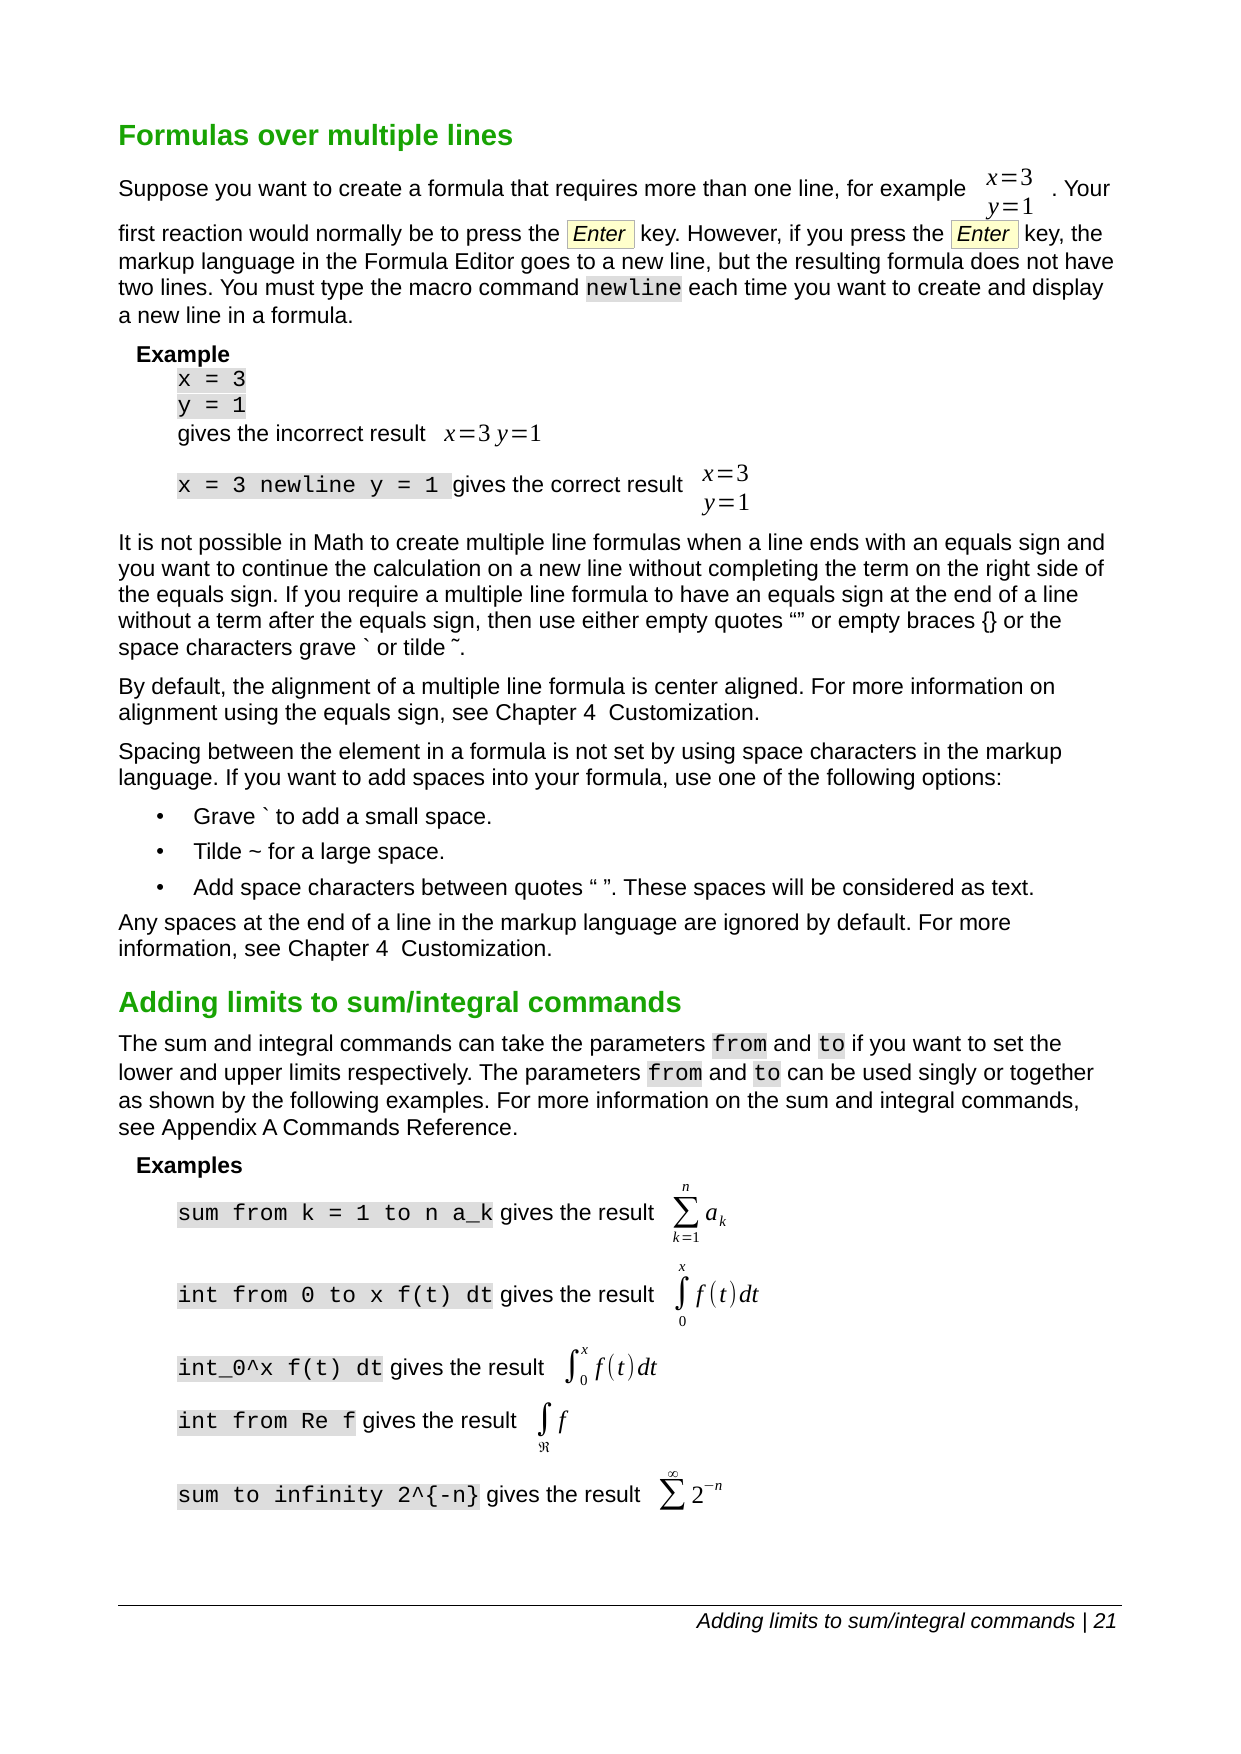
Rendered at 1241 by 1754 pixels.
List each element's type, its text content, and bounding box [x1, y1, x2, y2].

text Suppose you want to create a formula that requires more than one line, for example. Your first reaction would normally be to press the Enter key. However, if you press the Enter key, the markup language in the Formula Editor goes to a new line, but the resulting formula does not have two lines. You must type the macro command newline each time you want to create and display a new line in a formula. [118, 163, 1122, 329]
text Example [136, 341, 1122, 367]
text Spacing between the element in a formula is not set by using space characters in the markup language. If you want to add spaces into your formula, use one of the following options: [118, 738, 1122, 791]
text x = 3 newline y = 1 gives the correct result [177, 459, 1122, 516]
text It is not possible in Math to create multiple line formulas when a line ends with an equals sign and you want to continue the calculation on a new line without completing the term on the right side of the equals sign. If you require a multiple line formula to have an equals sign at the end of a line without a term after the equals sign, then use either empty quotes “” or empty braces {} or the space characters grave ` or tilde ˜. [118, 528, 1122, 660]
text Examples [136, 1152, 1122, 1179]
text sum to infinity 2^{-n} gives the result [177, 1470, 1122, 1512]
text By default, the alignment of a multiple line formula is center aligned. For more information on alignment using the equals sign, see Chapter 4 Customization. [118, 673, 1122, 725]
subtitle Adding limits to sum/integral commands [118, 985, 1122, 1019]
list Tilde ~ for a large space. [156, 838, 1122, 865]
text sum from k = 1 to n a_k gives the result [177, 1179, 1122, 1246]
text Any spaces at the end of a line in the markup language are ignored by default. For more information, see Chapter 4 Customization. [118, 909, 1122, 961]
text The sum and integral commands can take the parameters from and to if you want to set the lower and upper limits respectively. The parameters from and to can be used singly or together as shown by the following examples. For more information on the sum and integral commands, see Appendix A Commands Reference. [118, 1030, 1122, 1140]
list Grave ` to add a small space. [156, 803, 1122, 829]
text int from 0 to x f(t) dt gives the result [177, 1258, 1122, 1329]
subtitle Formulas over multiple lines [118, 118, 1122, 152]
list Add space characters between quotes “ ”. These spaces will be considered as text. [156, 873, 1122, 900]
text int from Re f gives the result [177, 1401, 1122, 1457]
text x = 3 y = 1 gives the incorrect result [177, 367, 1122, 447]
text int_0^x f(t) dt gives the result [177, 1342, 1122, 1389]
